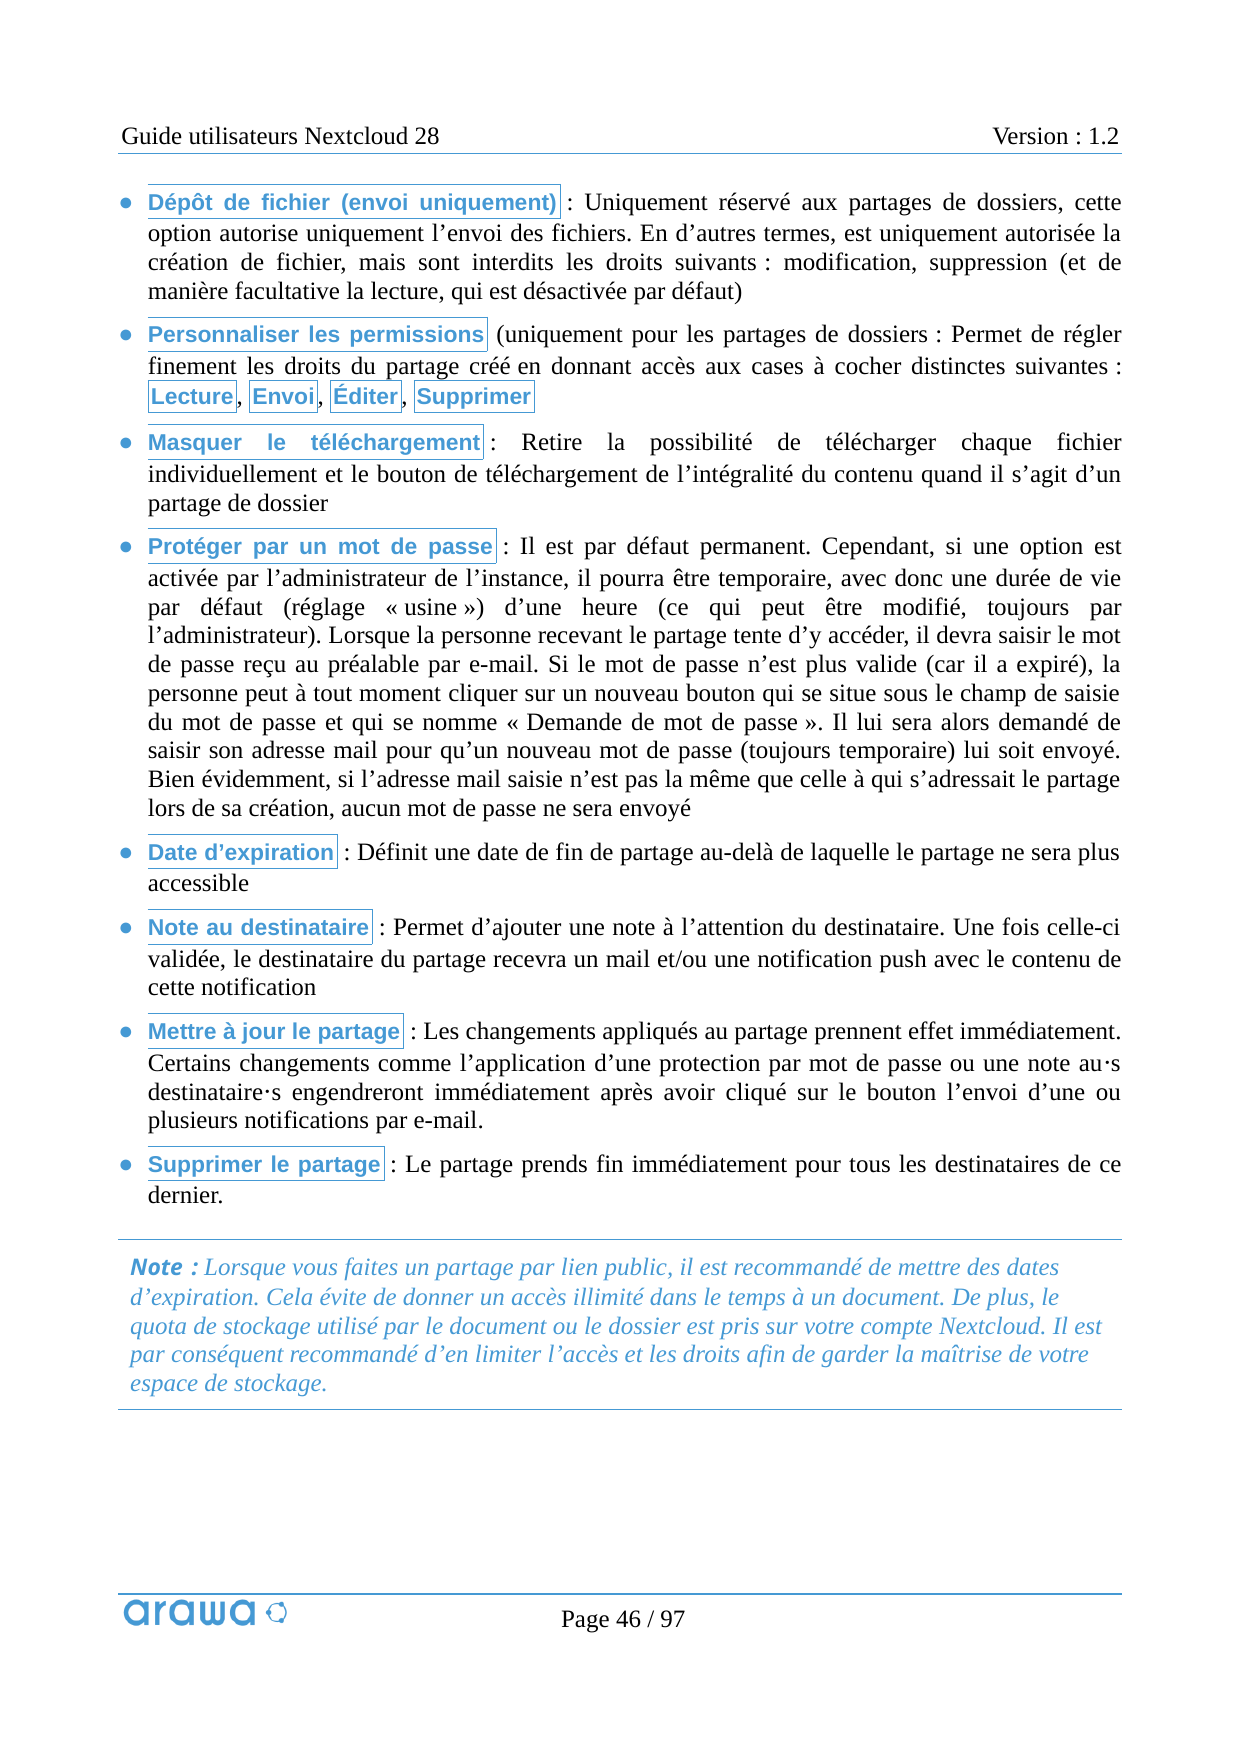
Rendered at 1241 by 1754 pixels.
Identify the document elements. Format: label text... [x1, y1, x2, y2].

list Mettre à jour le partage : Les changements appliqués au partage prennent effet immédiatement. Certains changements comme l’application d’une protection par mot de passe ou une note au⋅s destinataire⋅s engendreront immédiatement après avoir cliqué sur le bouton l’envoi d’une ou plusieurs notifications par e-mail. [118, 1013, 1122, 1134]
list Dépôt de fichier (envoi uniquement) : Uniquement réservé aux partages de dossiers, cette option autorise uniquement l’envoi des fichiers. En d’autres termes, est uniquement autorisée la création de fichier, mais sont interdits les droits suivants : modification, suppression (et de manière facultative la lecture, qui est désactivée par défaut) [118, 184, 1122, 305]
picture [121, 1597, 290, 1628]
list Protéger par un mot de passe : Il est par défaut permanent. Cependant, si une option est activée par l’administrateur de l’instance, il pourra être temporaire, avec donc une durée de vie par défaut (réglage « usine ») d’une heure (ce qui peut être modifié, toujours par l’administrateur). Lorsque la personne recevant le partage tente d’y accéder, il devra saisir le mot de passe reçu au préalable par e-mail. Si le mot de passe n’est plus valide (car il a expiré), la personne peut à tout moment cliquer sur un nouveau bouton qui se situe sous le champ de saisie du mot de passe et qui se nomme « Demande de mot de passe ». Il lui sera alors demandé de saisir son adresse mail pour qu’un nouveau mot de passe (toujours temporaire) lui soit envoyé. Bien évidemment, si l’adresse mail saisie n’est pas la même que celle à qui s’adressait le partage lors de sa création, aucun mot de passe ne sera envoyé [118, 528, 1122, 822]
list Masquer le téléchargement : Retire la possibilité de télécharger chaque fichier individuellement et le bouton de téléchargement de l’intégralité du contenu quand il s’agit d’un partage de dossier [118, 424, 1122, 517]
list Date d’expiration : Définit une date de fin de partage au-delà de laquelle le partage ne sera plus accessible [118, 834, 1122, 897]
list Note au destinataire : Permet d’ajouter une note à l’attention du destinataire. Une fois celle-ci validée, le destinataire du partage recevra un mail et/ou une notification push avec le contenu de cette notification [118, 909, 1122, 1001]
text Note : Lorsque vous faites un partage par lien public, il est recommandé de mettre des dates d’expiration. Cela évite de donner un accès illimité dans le temps à un document. De plus, le quota de stockage utilisé par le document ou le dossier est pris sur votre compte Nextcloud. Il est par conséquent recommandé d’en limiter l’accès et les droits afin de garder la maîtrise de votre espace de stockage. [118, 1240, 1122, 1409]
list Personnaliser les permissions (uniquement pour les partages de dossiers : Permet de régler finement les droits du partage créé en donnant accès aux cases à cocher distinctes suivantes : Lecture, Envoi, Éditer, Supprimer [118, 317, 1122, 412]
list Supprimer le partage : Le partage prends fin immédiatement pour tous les destinataires de ce dernier. [118, 1146, 1122, 1209]
